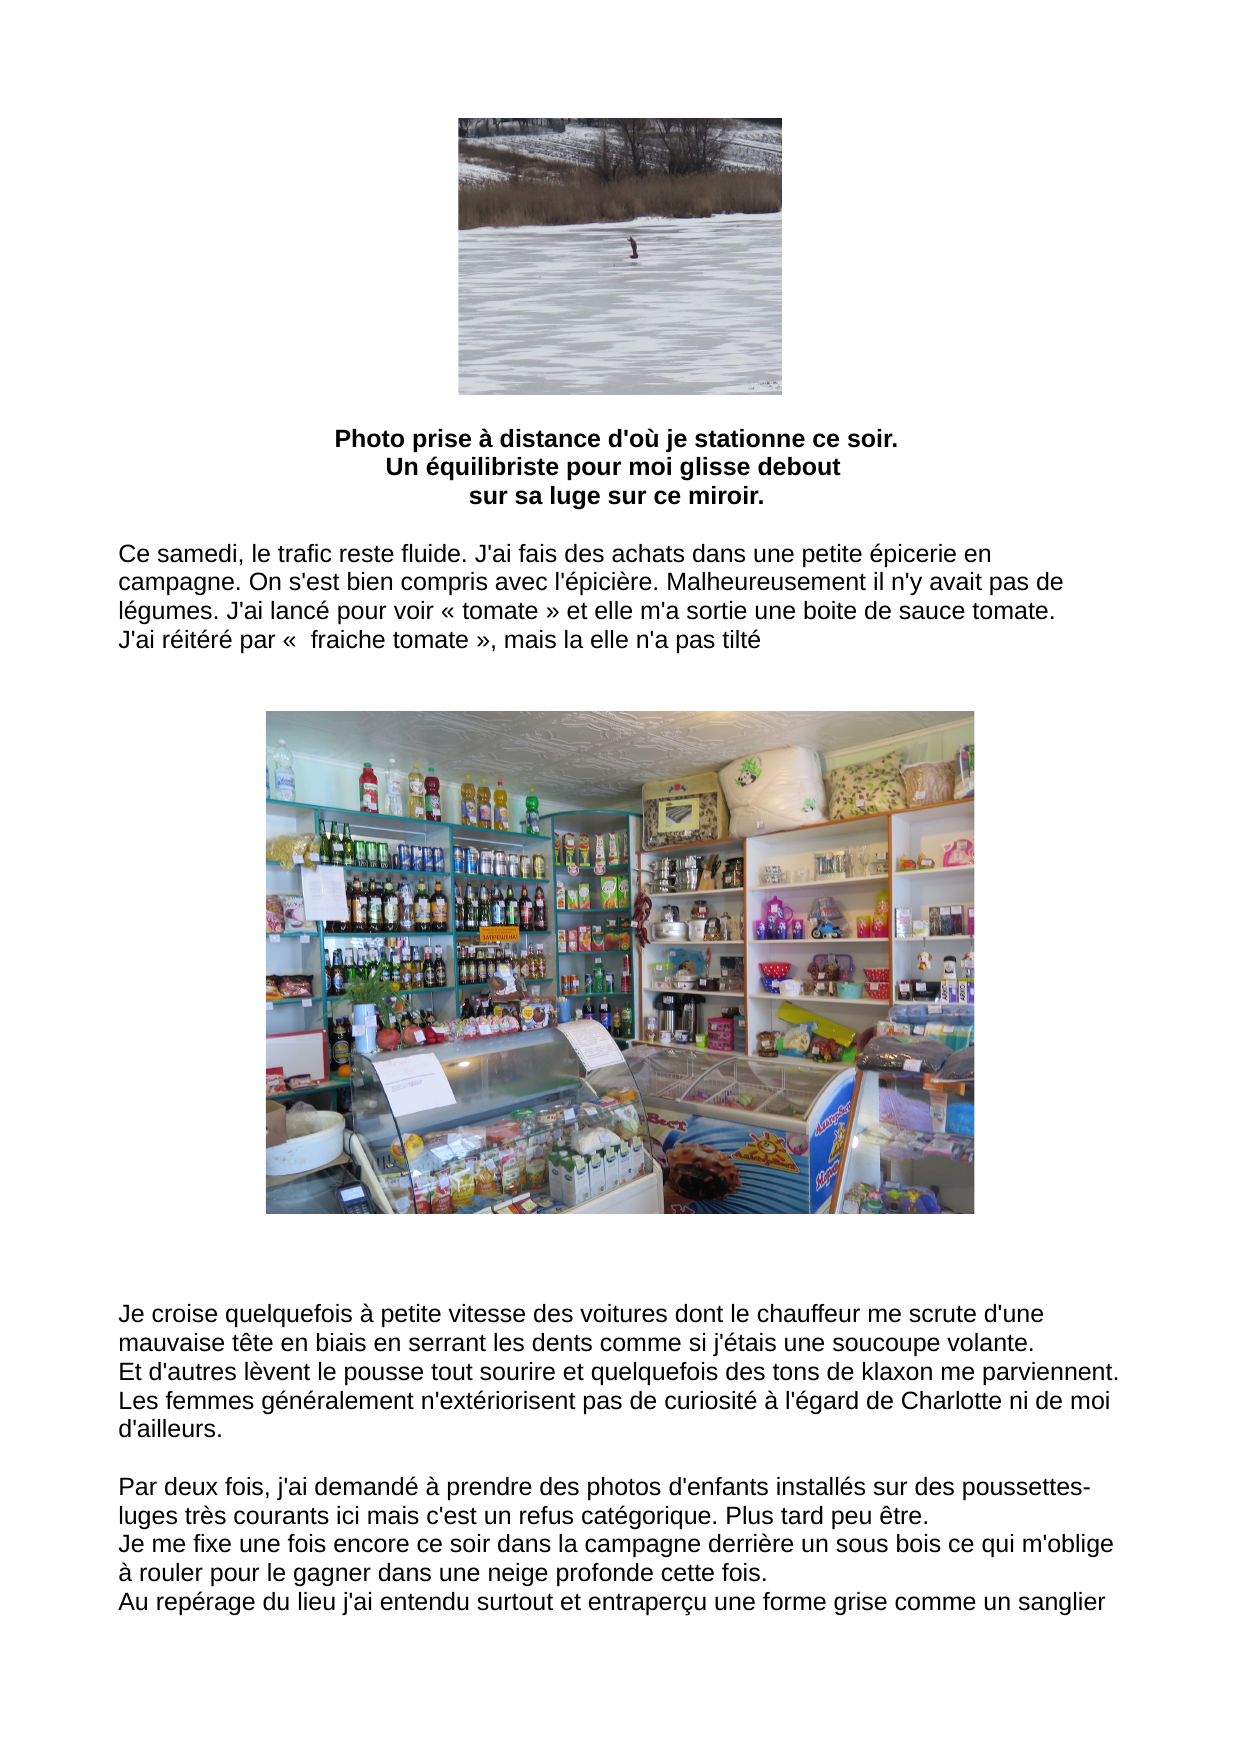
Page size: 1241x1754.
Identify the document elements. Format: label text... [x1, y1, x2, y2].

text sur sa luge sur ce miroir. [118, 481, 1122, 510]
text Photo prise à distance d'où je stationne ce soir. [118, 424, 1122, 452]
text Je me fixe une fois encore ce soir dans la campagne derrière un sous bois ce qui m'oblige à rouler pour le gagner dans une neige profonde cette fois. Au repérage du lieu j'ai entendu surtout et entraperçu une forme grise comme un sanglier [118, 1529, 1122, 1616]
picture [458, 118, 782, 395]
text Par deux fois, j'ai demandé à prendre des photos d'enfants installés sur des poussettes-luges très courants ici mais c'est un refus catégorique. Plus tard peu être. [118, 1472, 1122, 1529]
text Ce samedi, le trafic reste fluide. J'ai fais des achats dans une petite épicerie en campagne. On s'est bien compris avec l'épicière. Malheureusement il n'y avait pas de légumes. J'ai lancé pour voir « tomate » et elle m'a sortie une boite de sauce tomate. [118, 539, 1122, 625]
text Un équilibriste pour moi glisse debout [118, 452, 1122, 481]
text Et d'autres lèvent le pousse tout sourire et quelquefois des tons de klaxon me parviennent. Les femmes généralement n'extériorisent pas de curiosité à l'égard de Charlotte ni de moi d'ailleurs. [118, 1357, 1122, 1443]
text J'ai réitéré par « fraiche tomate », mais la elle n'a pas tilté [118, 625, 1122, 654]
picture [265, 711, 975, 1214]
text Je croise quelquefois à petite vitesse des voitures dont le chauffeur me scrute d'une mauvaise tête en biais en serrant les dents comme si j'étais une soucoupe volante. [118, 1271, 1122, 1357]
